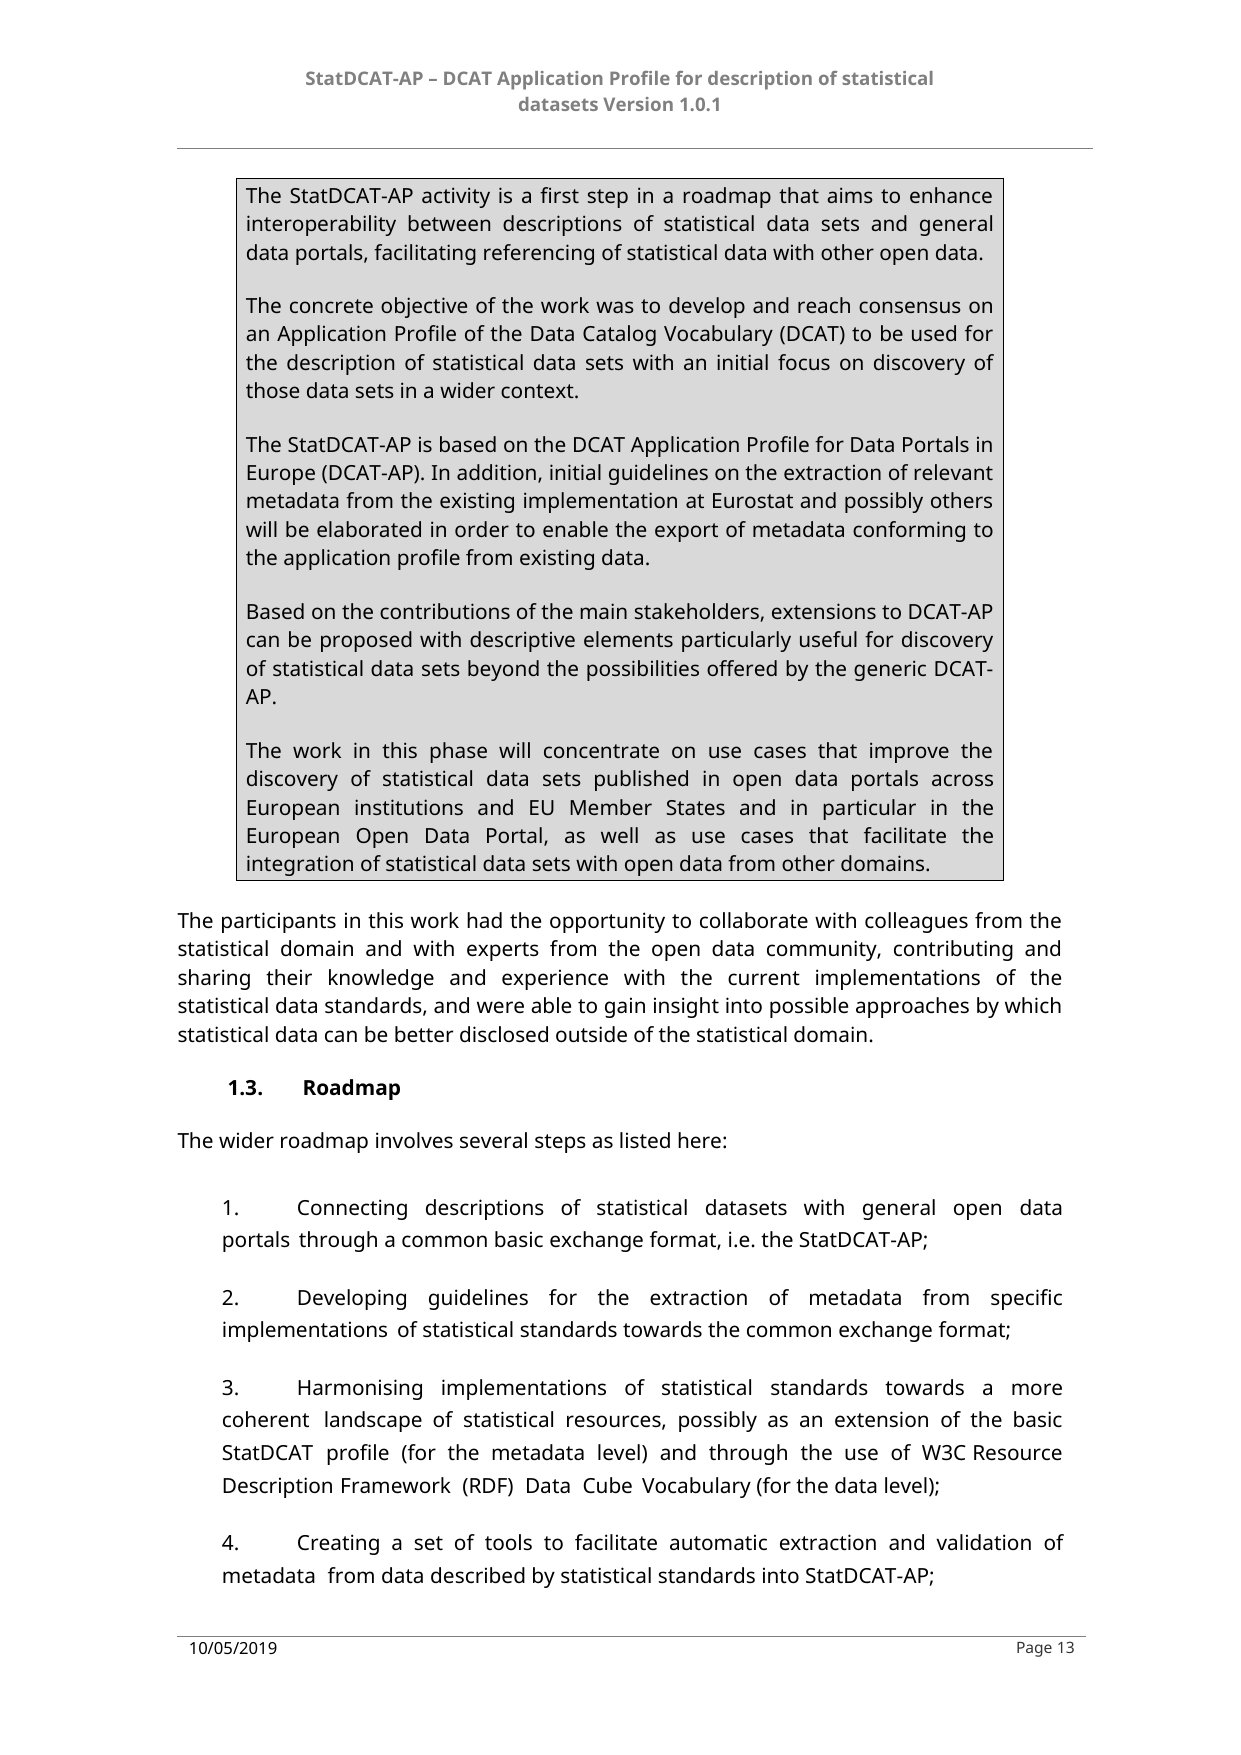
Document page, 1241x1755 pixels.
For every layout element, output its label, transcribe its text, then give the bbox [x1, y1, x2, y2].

text The wider roadmap involves several steps as listed here: [177, 1127, 1063, 1155]
list Developing guidelines for the extraction of metadata from specific implementations of statistical standards towards the common exchange format; [222, 1283, 1063, 1344]
text The StatDCAT-AP activity is a first step in a roadmap that aims to enhance interoperability between descriptions of statistical data sets and general data portals, facilitating referencing of statistical data with other open data. [237, 179, 1003, 266]
text The StatDCAT-AP is based on the DCAT Application Profile for Data Portals in Europe (DCAT-AP). In addition, initial guidelines on the extraction of relevant metadata from the existing implementation at Eurostat and possibly others will be elaborated in order to enable the export of metadata conforming to the application profile from existing data. [237, 427, 1003, 572]
list Creating a set of tools to facilitate automatic extraction and validation of metadata from data described by statistical standards into StatDCAT-AP; [222, 1528, 1063, 1589]
text The work in this phase will concentrate on use cases that improve the discovery of statistical data sets published in open data portals across European institutions and EU Member States and in particular in the European Open Data Portal, as well as use cases that facilitate the integration of statistical data sets with open data from other domains. [237, 733, 1003, 880]
list Harmonising implementations of statistical standards towards a more coherent landscape of statistical resources, possibly as an extension of the basic StatDCAT profile (for the metadata level) and through the use of W3C Resource Description Framework (RDF) Data Cube Vocabulary (for the data level); [222, 1373, 1063, 1499]
subtitle Roadmap [227, 1073, 1063, 1102]
list Connecting descriptions of statistical datasets with general open data portals through a common basic exchange format, i.e. the StatDCAT-AP; [222, 1193, 1063, 1254]
text Based on the contributions of the main stakeholders, extensions to DCAT-AP can be proposed with descriptive elements particularly useful for discovery of statistical data sets beyond the possibilities offered by the generic DCAT-AP. [237, 594, 1003, 711]
text The concrete objective of the work was to develop and reach consensus on an Application Profile of the Data Catalog Vocabulary (DCAT) to be used for the description of statistical data sets with an initial focus on discovery of those data sets in a wider context. [237, 288, 1003, 405]
text The participants in this work had the opportunity to collaborate with colleagues from the statistical domain and with experts from the open data community, contributing and sharing their knowledge and experience with the current implementations of the statistical data standards, and were able to gain insight into possible approaches by which statistical data can be better disclosed outside of the statistical domain. [177, 906, 1063, 1048]
